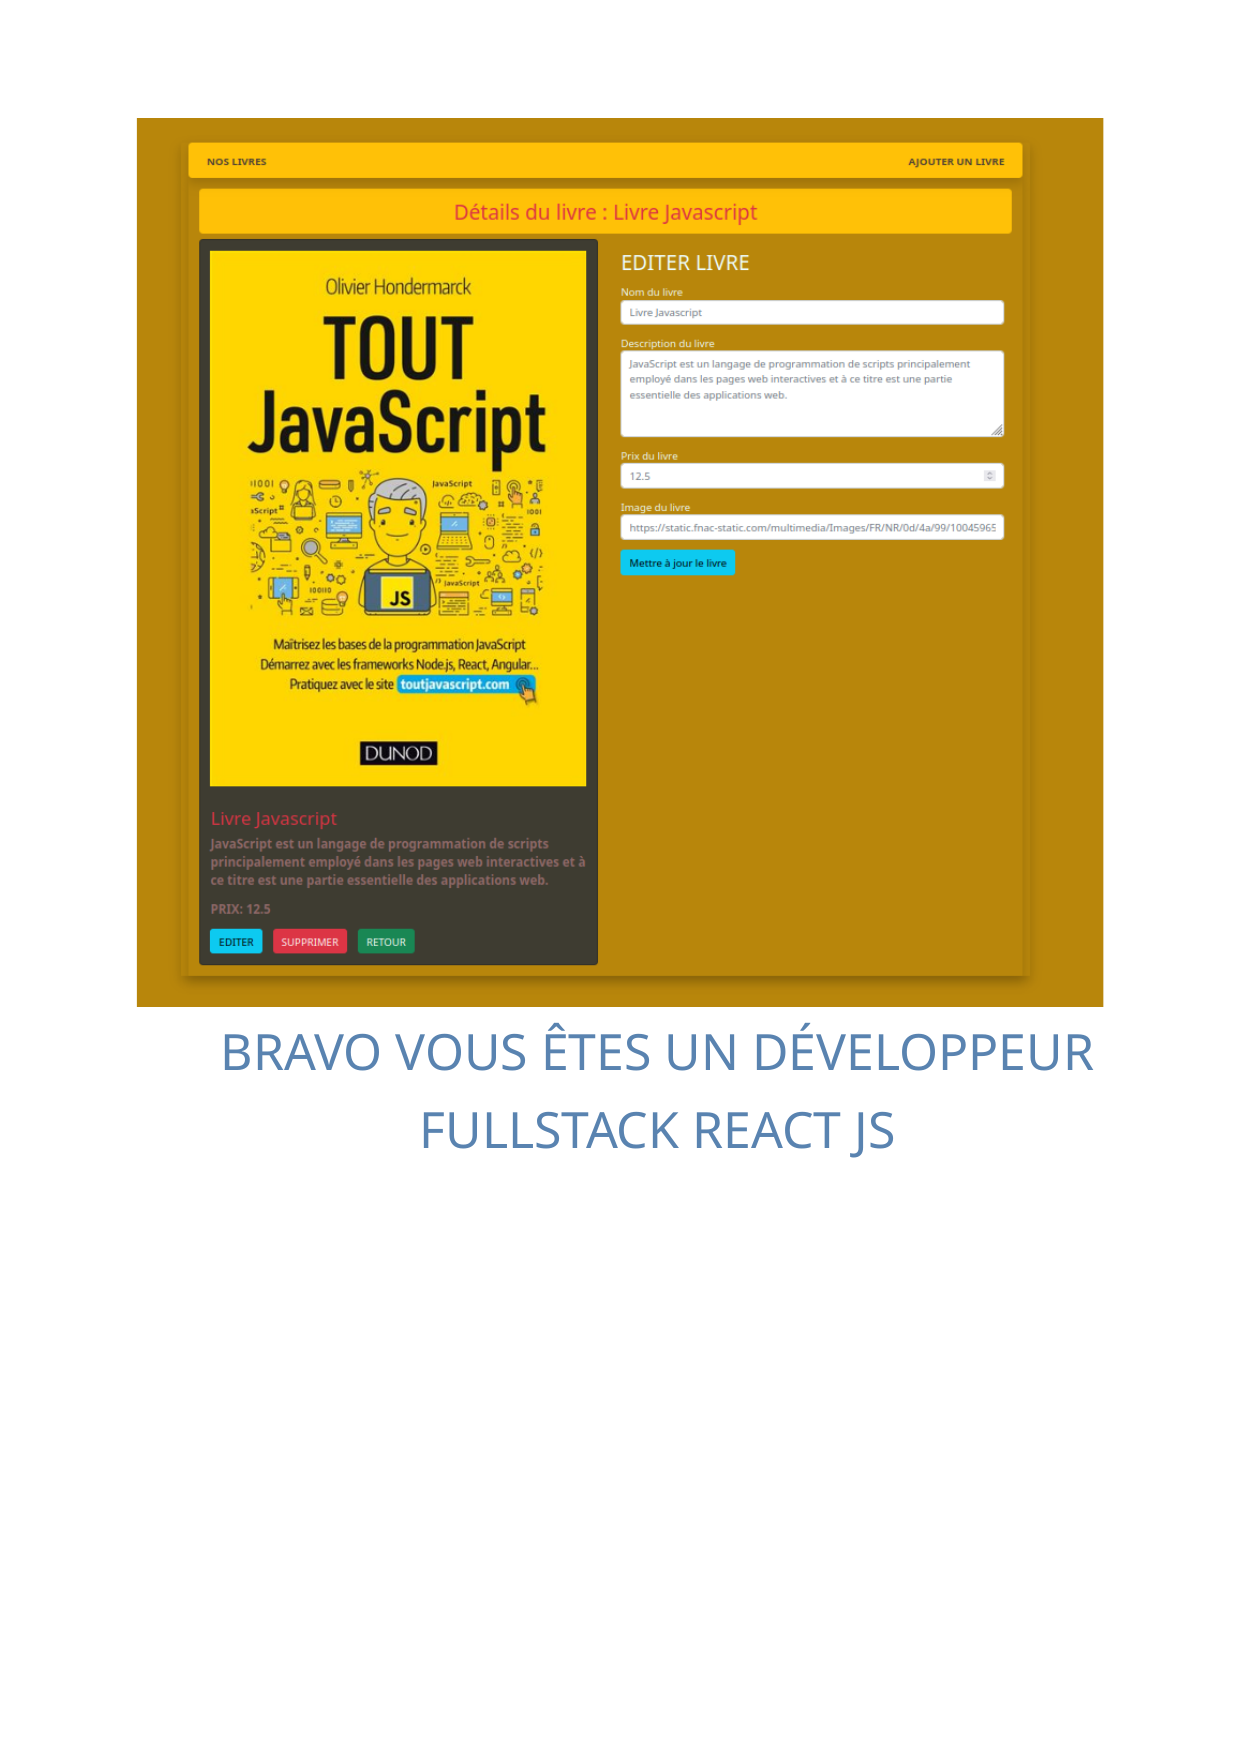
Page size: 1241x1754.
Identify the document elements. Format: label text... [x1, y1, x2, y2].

picture [136, 118, 1104, 1007]
list BRAVO VOUS ÊTES UN DÉVELOPPEUR FULLSTACK REACT JS [156, 118, 1122, 1163]
